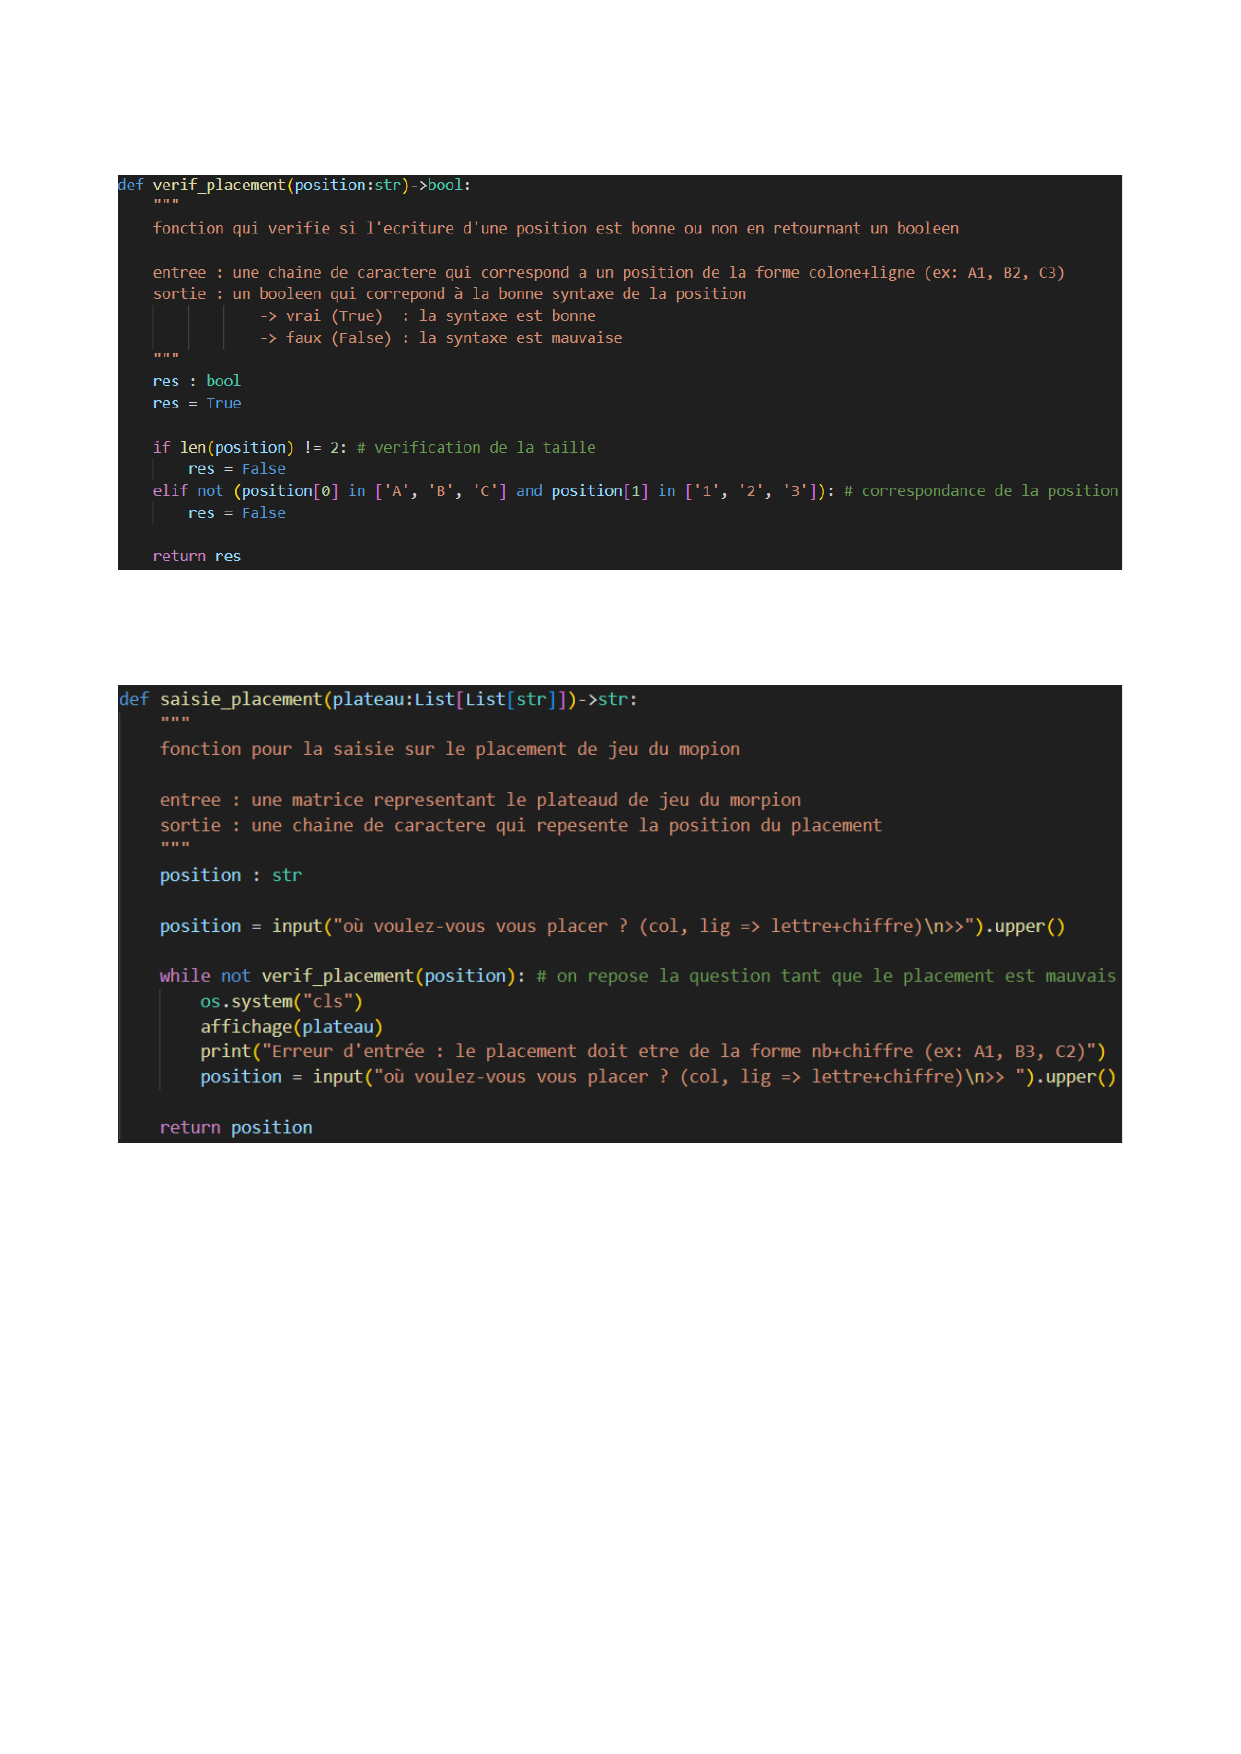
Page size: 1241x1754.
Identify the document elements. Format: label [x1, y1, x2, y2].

picture [118, 685, 1123, 1143]
picture [118, 175, 1123, 570]
